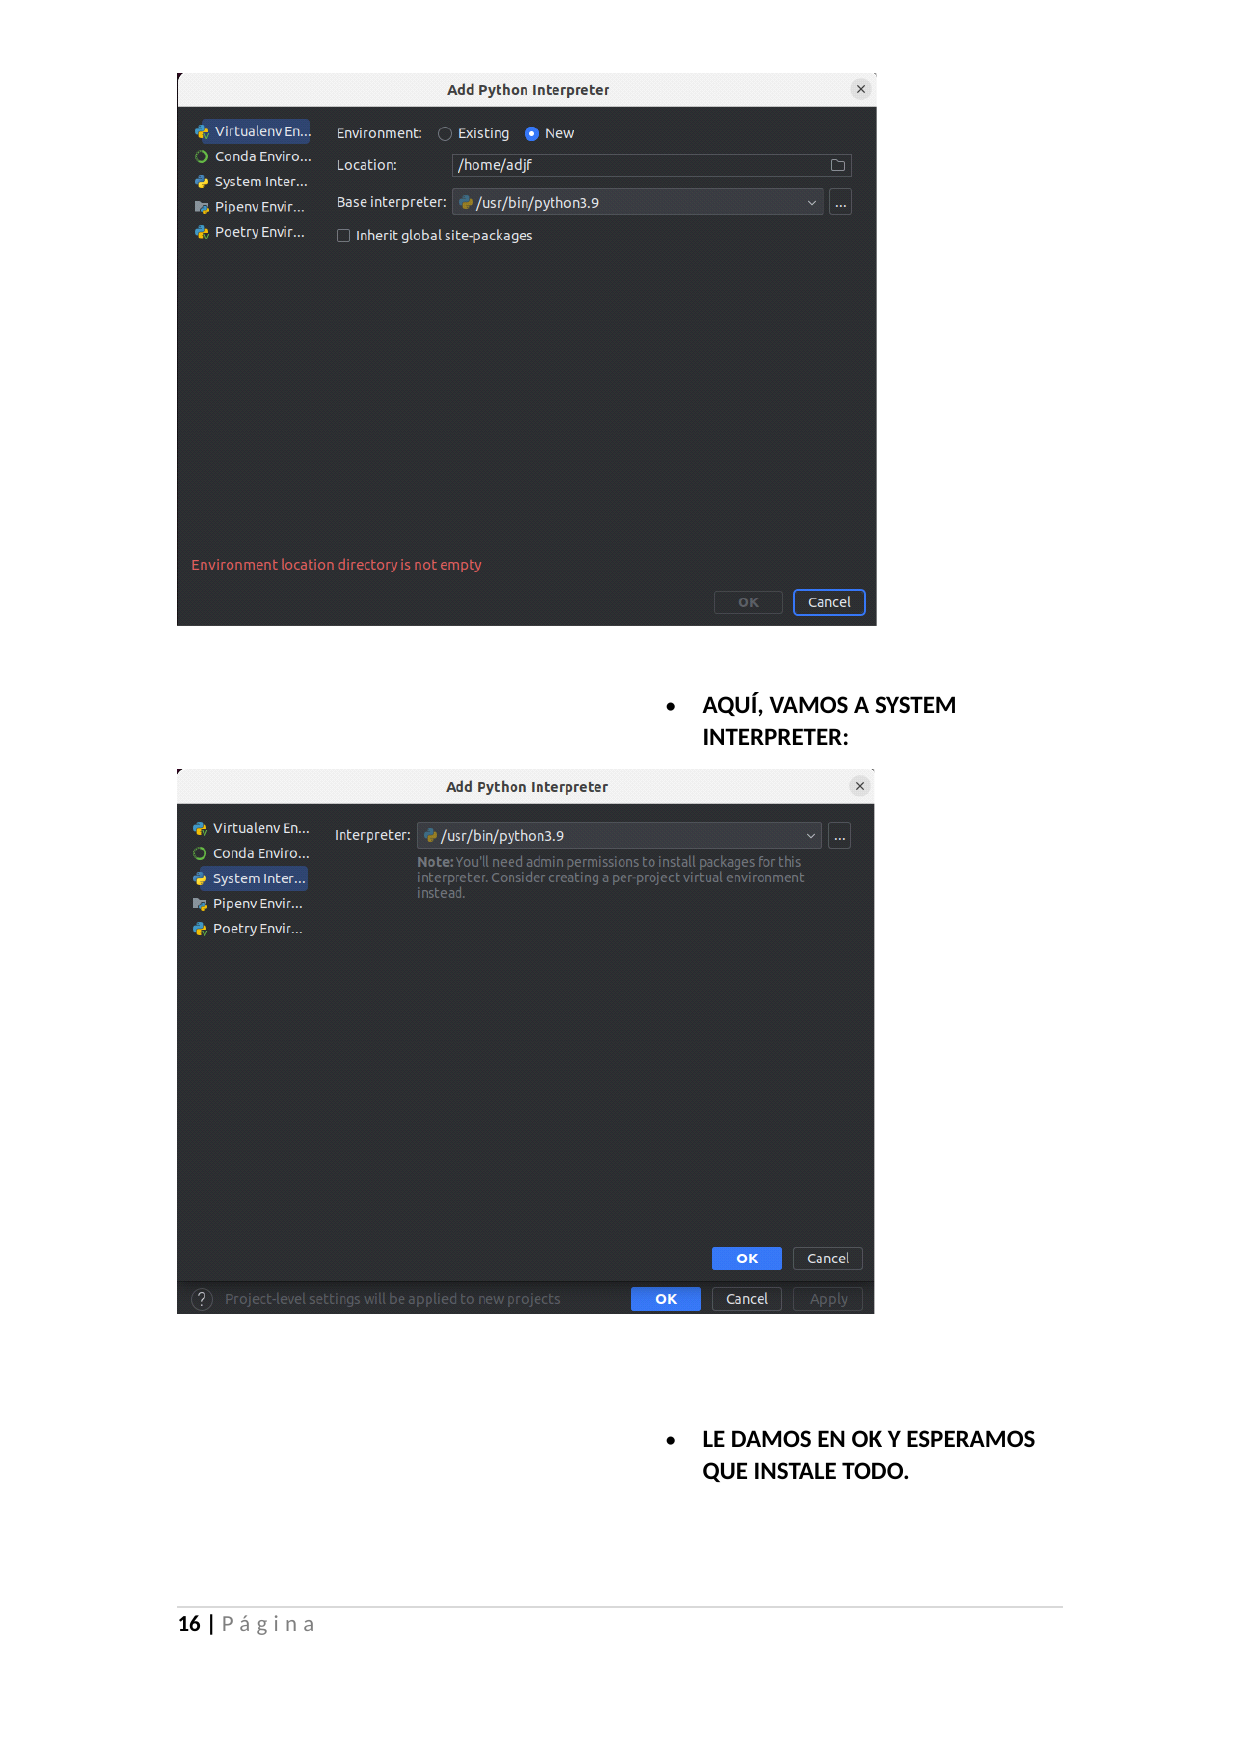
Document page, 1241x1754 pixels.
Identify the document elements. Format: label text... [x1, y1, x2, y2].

list LE DAMOS EN OK Y ESPERAMOS QUE INSTALE TODO. [665, 1423, 1063, 1485]
list AQUÍ, VAMOS A SYSTEM INTERPRETER: [665, 689, 1063, 751]
